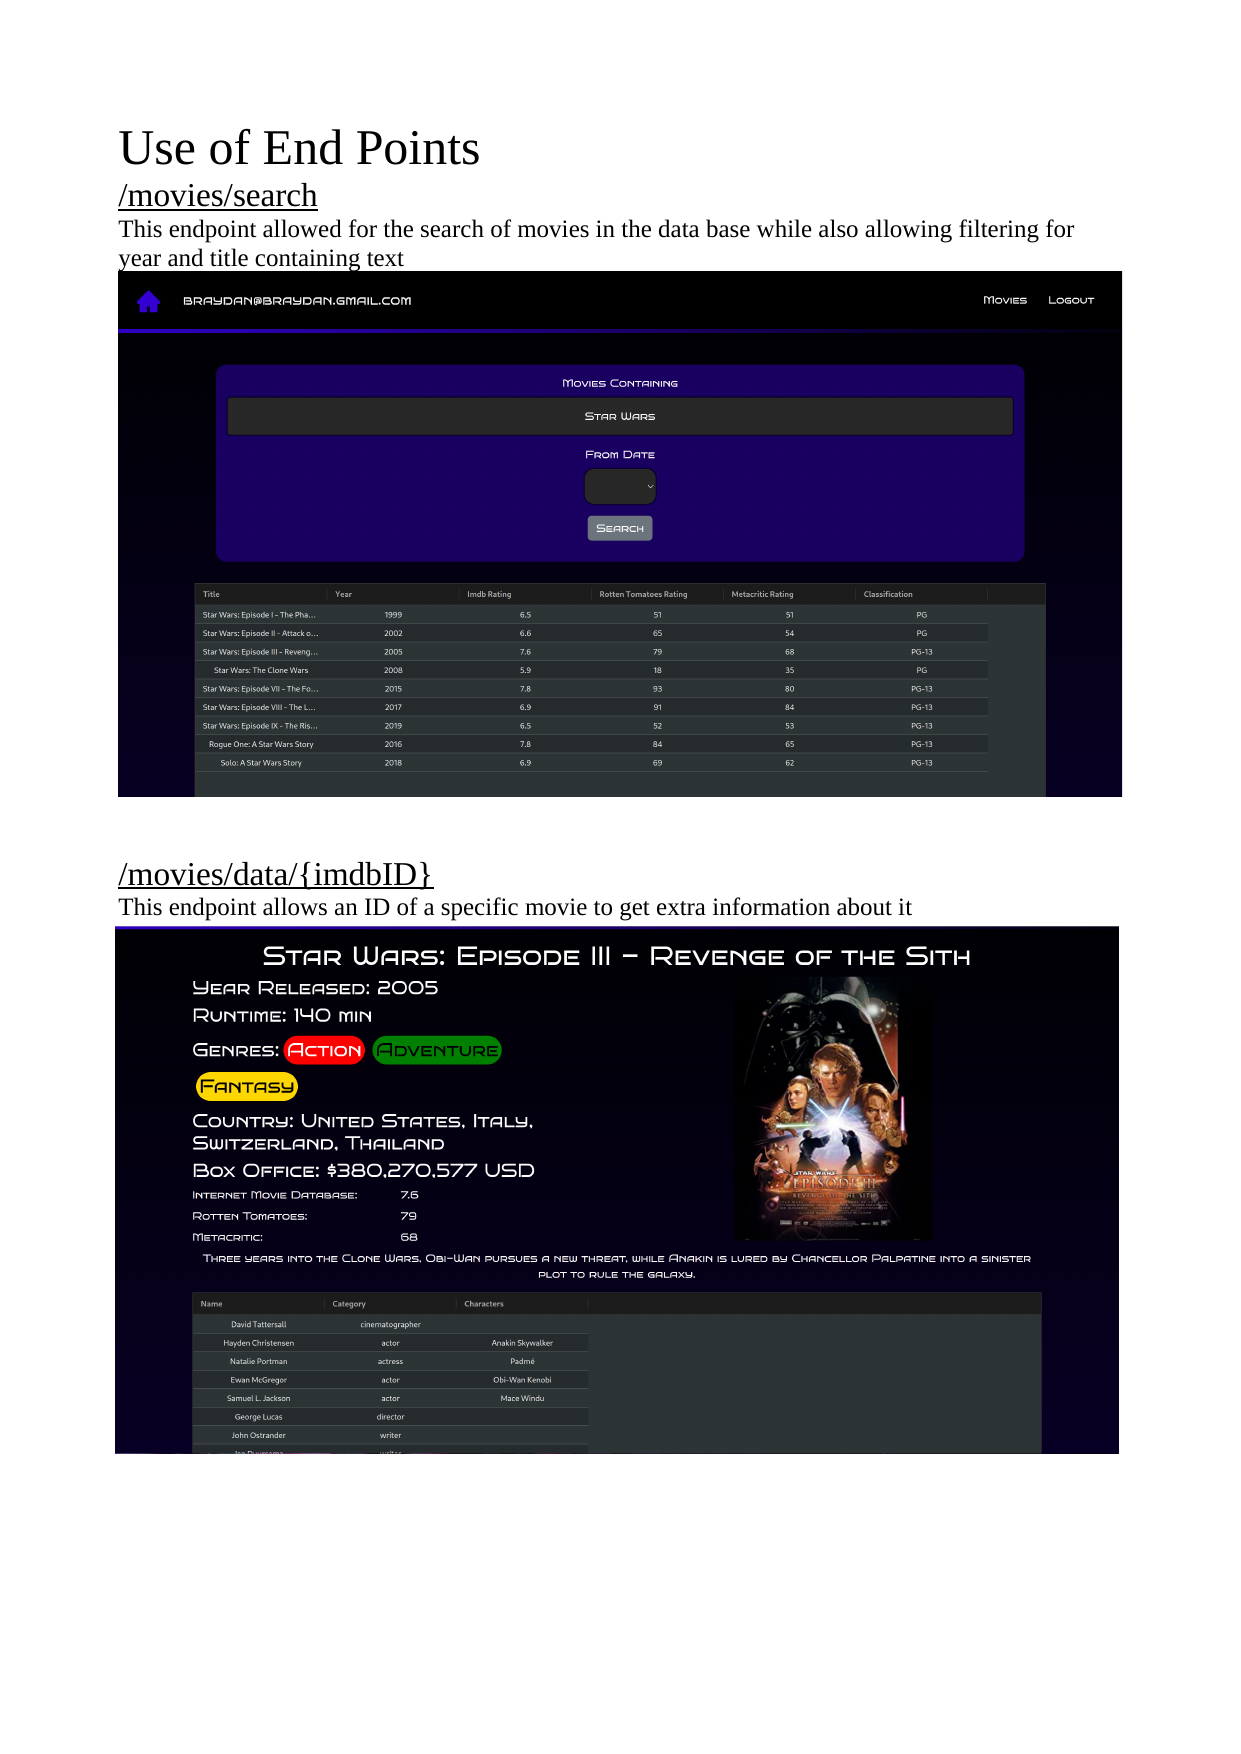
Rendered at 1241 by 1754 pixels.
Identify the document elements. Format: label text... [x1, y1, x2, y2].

text Use of End Points [118, 118, 1122, 176]
text This endpoint allows an ID of a specific movie to get extra information about it [118, 892, 1122, 921]
picture [118, 271, 1123, 797]
text /movies/search [118, 176, 1122, 214]
text This endpoint allowed for the search of movies in the data base while also allowing filtering for year and title containing text [118, 214, 1122, 271]
picture [115, 926, 1119, 1454]
text /movies/data/{imdbID} [118, 854, 1122, 892]
